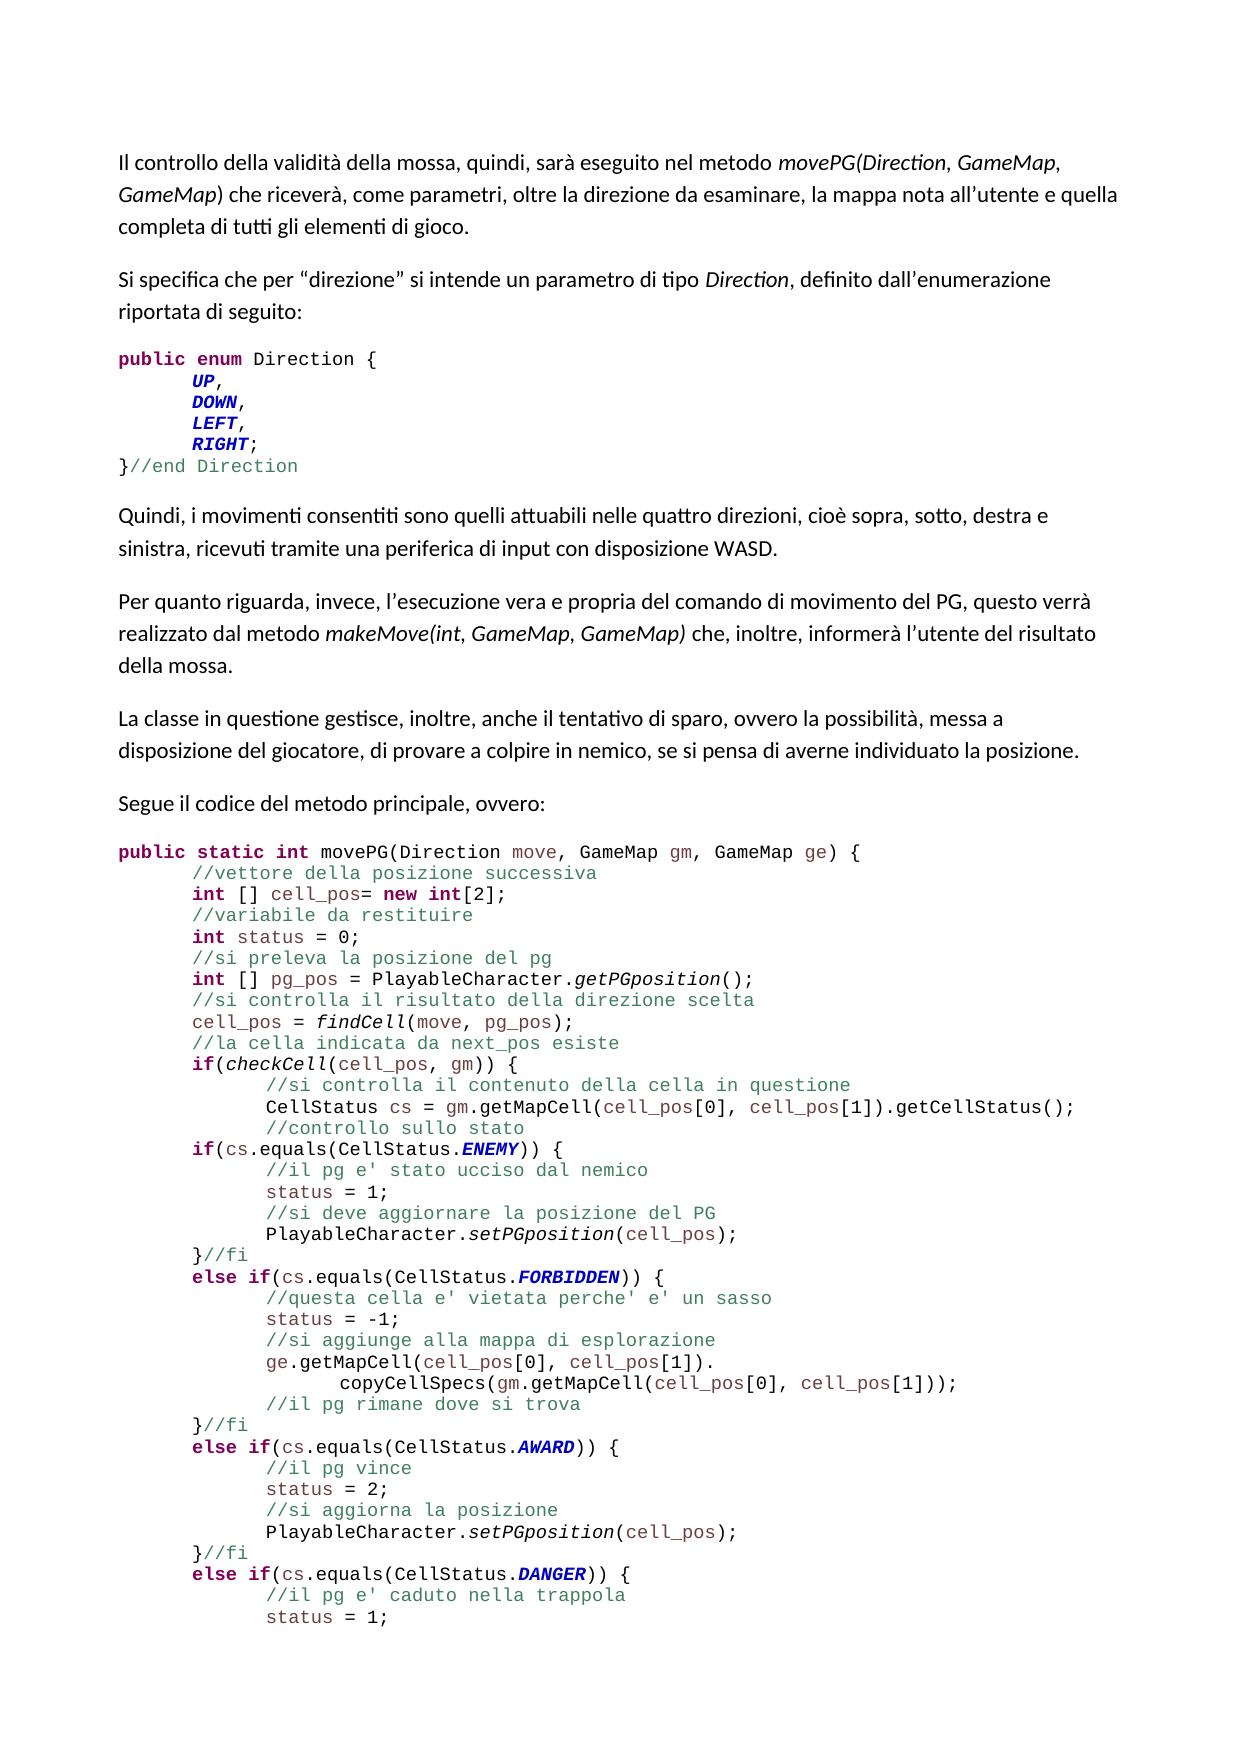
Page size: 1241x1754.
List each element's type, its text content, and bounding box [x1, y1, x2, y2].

text //si aggiunge alla mappa di esplorazione [118, 1331, 1122, 1352]
text //si deve aggiornare la posizione del PG [118, 1204, 1122, 1225]
text else if(cs.equals(CellStatus.FORBIDDEN)) { [118, 1267, 1122, 1289]
text //variabile da restituire [118, 906, 1122, 927]
text //si controlla il risultato della direzione scelta [118, 991, 1122, 1012]
text //il pg vince [266, 1459, 1122, 1480]
text public enum Direction { [118, 350, 1122, 371]
text if(checkCell(cell_pos, gm)) { [118, 1055, 1122, 1076]
text status = 1; [118, 1607, 1122, 1629]
text ge.getMapCell(cell_pos[0], cell_pos[1]). [118, 1352, 1122, 1374]
text LEFT, [118, 414, 1122, 435]
text Quindi, i movimenti consentiti sono quelli attuabili nelle quattro direzioni, cioè sopra, sotto, destra e sinistra, ricevuti tramite una periferica di input con disposizione WASD. [118, 502, 1122, 562]
text //la cella indicata da next_pos esiste [118, 1034, 1122, 1055]
text if(cs.equals(CellStatus.ENEMY)) { [118, 1140, 1122, 1161]
text public static int movePG(Direction move, GameMap gm, GameMap ge) { [118, 842, 1122, 864]
text //questa cella e' vietata perche' e' un sasso [118, 1289, 1122, 1310]
text //si preleva la posizione del pg [118, 949, 1122, 970]
text status = 1; [118, 1182, 1122, 1204]
text int status = 0; [118, 927, 1122, 949]
text //si controlla il contenuto della cella in questione [118, 1076, 1122, 1097]
text status = 2; [118, 1480, 1122, 1501]
text //il pg rimane dove si trova [118, 1395, 1122, 1416]
text DOWN, [118, 393, 1122, 414]
text UP, [118, 371, 1122, 393]
text else if(cs.equals(CellStatus.DANGER)) { [118, 1565, 1122, 1586]
text int [] cell_pos= new int[2]; [118, 885, 1122, 906]
text Segue il codice del metodo principale, ovvero: [118, 789, 1122, 817]
text La classe in questione gestisce, inoltre, anche il tentativo di sparo, ovvero la possibilità, messa a disposizione del giocatore, di provare a colpire in nemico, se si pensa di averne individuato la posizione. [118, 704, 1122, 764]
text CellStatus cs = gm.getMapCell(cell_pos[0], cell_pos[1]).getCellStatus(); [118, 1097, 1122, 1119]
text //il pg e' caduto nella trappola [118, 1586, 1122, 1607]
text Per quanto riguarda, invece, l’esecuzione vera e propria del comando di movimento del PG, questo verrà realizzato dal metodo makeMove(int, GameMap, GameMap) che, inoltre, informerà l’utente del risultato della mossa. [118, 587, 1122, 679]
text RIGHT; [118, 435, 1122, 456]
text }//fi [118, 1416, 1122, 1437]
text Si specifica che per “direzione” si intende un parametro di tipo Direction, definito dall’enumerazione riportata di seguito: [118, 265, 1122, 325]
text status = -1; [118, 1310, 1122, 1331]
text PlayableCharacter.setPGposition(cell_pos); [118, 1522, 1122, 1544]
text copyCellSpecs(gm.getMapCell(cell_pos[0], cell_pos[1])); [266, 1374, 1122, 1395]
text PlayableCharacter.setPGposition(cell_pos); [118, 1225, 1122, 1246]
text //si aggiorna la posizione [118, 1501, 1122, 1522]
text Il controllo della validità della mossa, quindi, sarà eseguito nel metodo movePG(Direction, GameMap, GameMap) che riceverà, come parametri, oltre la direzione da esaminare, la mappa nota all’utente e quella completa di tutti gli elementi di gioco. [118, 148, 1122, 240]
text else if(cs.equals(CellStatus.AWARD)) { [118, 1437, 1122, 1459]
text //controllo sullo stato [118, 1119, 1122, 1140]
text cell_pos = findCell(move, pg_pos); [118, 1012, 1122, 1034]
text //vettore della posizione successiva [118, 864, 1122, 885]
text }//fi [118, 1246, 1122, 1267]
text }//end Direction [118, 456, 1122, 478]
text }//fi [118, 1544, 1122, 1565]
text int [] pg_pos = PlayableCharacter.getPGposition(); [118, 970, 1122, 991]
text //il pg e' stato ucciso dal nemico [118, 1161, 1122, 1182]
